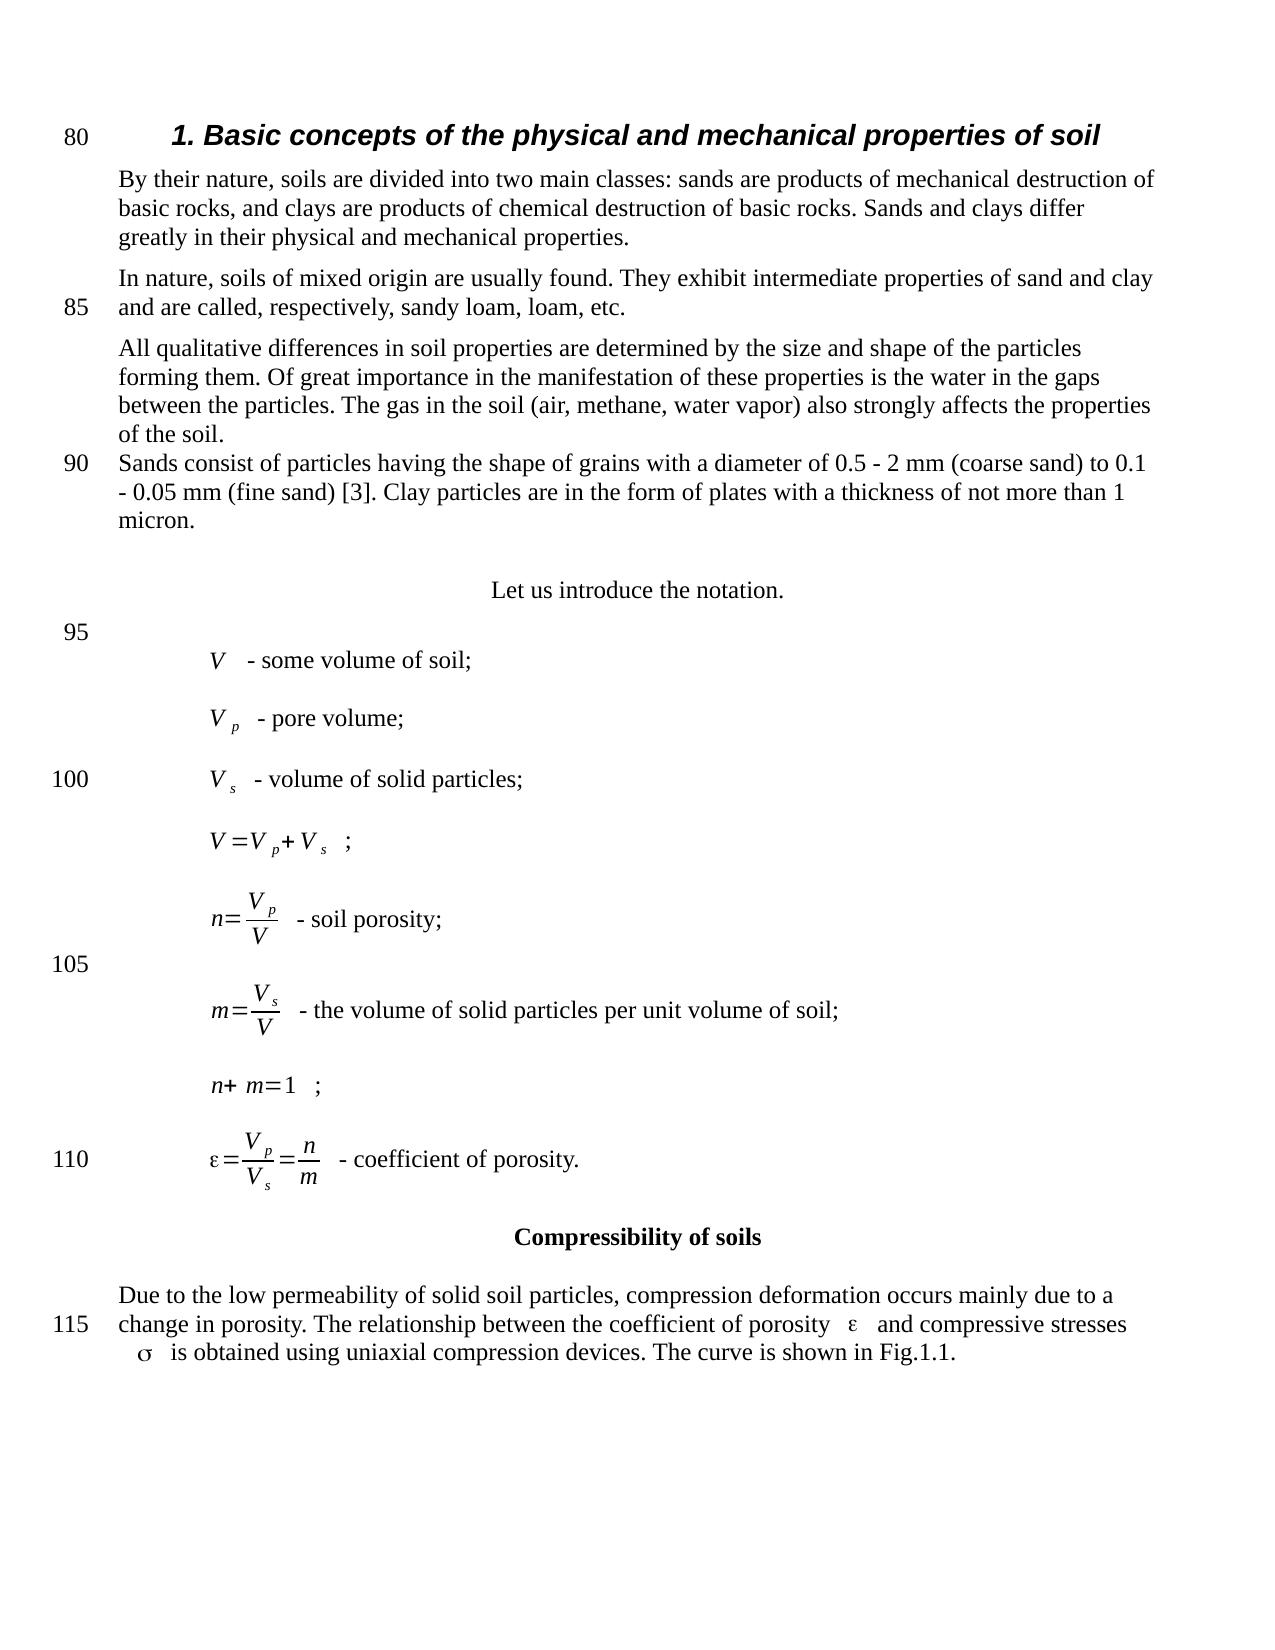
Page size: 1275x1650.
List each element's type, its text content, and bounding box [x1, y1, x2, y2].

text Sands consist of particles having the shape of grains with a diameter of 0.5 - 2 mm (coarse sand) to 0.1 - 0.05 mm (fine sand) [3]. Clay particles are in the form of plates with a thickness of not more than 1 micron. [118, 448, 1157, 534]
text Compressibility of soils [118, 1222, 1157, 1251]
text ; [118, 1070, 1157, 1098]
text In nature, soils of mixed origin are usually found. They exhibit intermediate properties of sand and clay and are called, respectively, sandy loam, loam, etc. [118, 263, 1157, 320]
text - volume of solid particles; [118, 764, 1157, 797]
text ; [118, 825, 1157, 858]
text - the volume of solid particles per unit volume of soil; [118, 978, 1157, 1041]
text - coefficient of porosity. [118, 1127, 1157, 1194]
text By their nature, soils are divided into two main classes: sands are products of mechanical destruction of basic rocks, and clays are products of chemical destruction of basic rocks. Sands and clays differ greatly in their physical and mechanical properties. [118, 164, 1157, 250]
text Due to the low permeability of solid soil particles, compression deformation occurs mainly due to a change in porosity. The relationship between the coefficient of porosityand compressive stresses is obtained using uniaxial compression devices. The curve is shown in Fig.1.1. [118, 1280, 1157, 1366]
text - some volume of soil; [118, 645, 1157, 674]
text - pore volume; [118, 703, 1157, 735]
text Let us introduce the notation. [118, 575, 1157, 604]
text All qualitative differences in soil properties are determined by the size and shape of the particles forming them. Of great importance in the manifestation of these properties is the water in the gaps between the particles. The gas in the soil (air, methane, water vapor) also strongly affects the properties of the soil. [118, 333, 1157, 448]
subtitle 1. Basic concepts of the physical and mechanical properties of soil [118, 118, 1157, 152]
text - soil porosity; [118, 887, 1157, 949]
